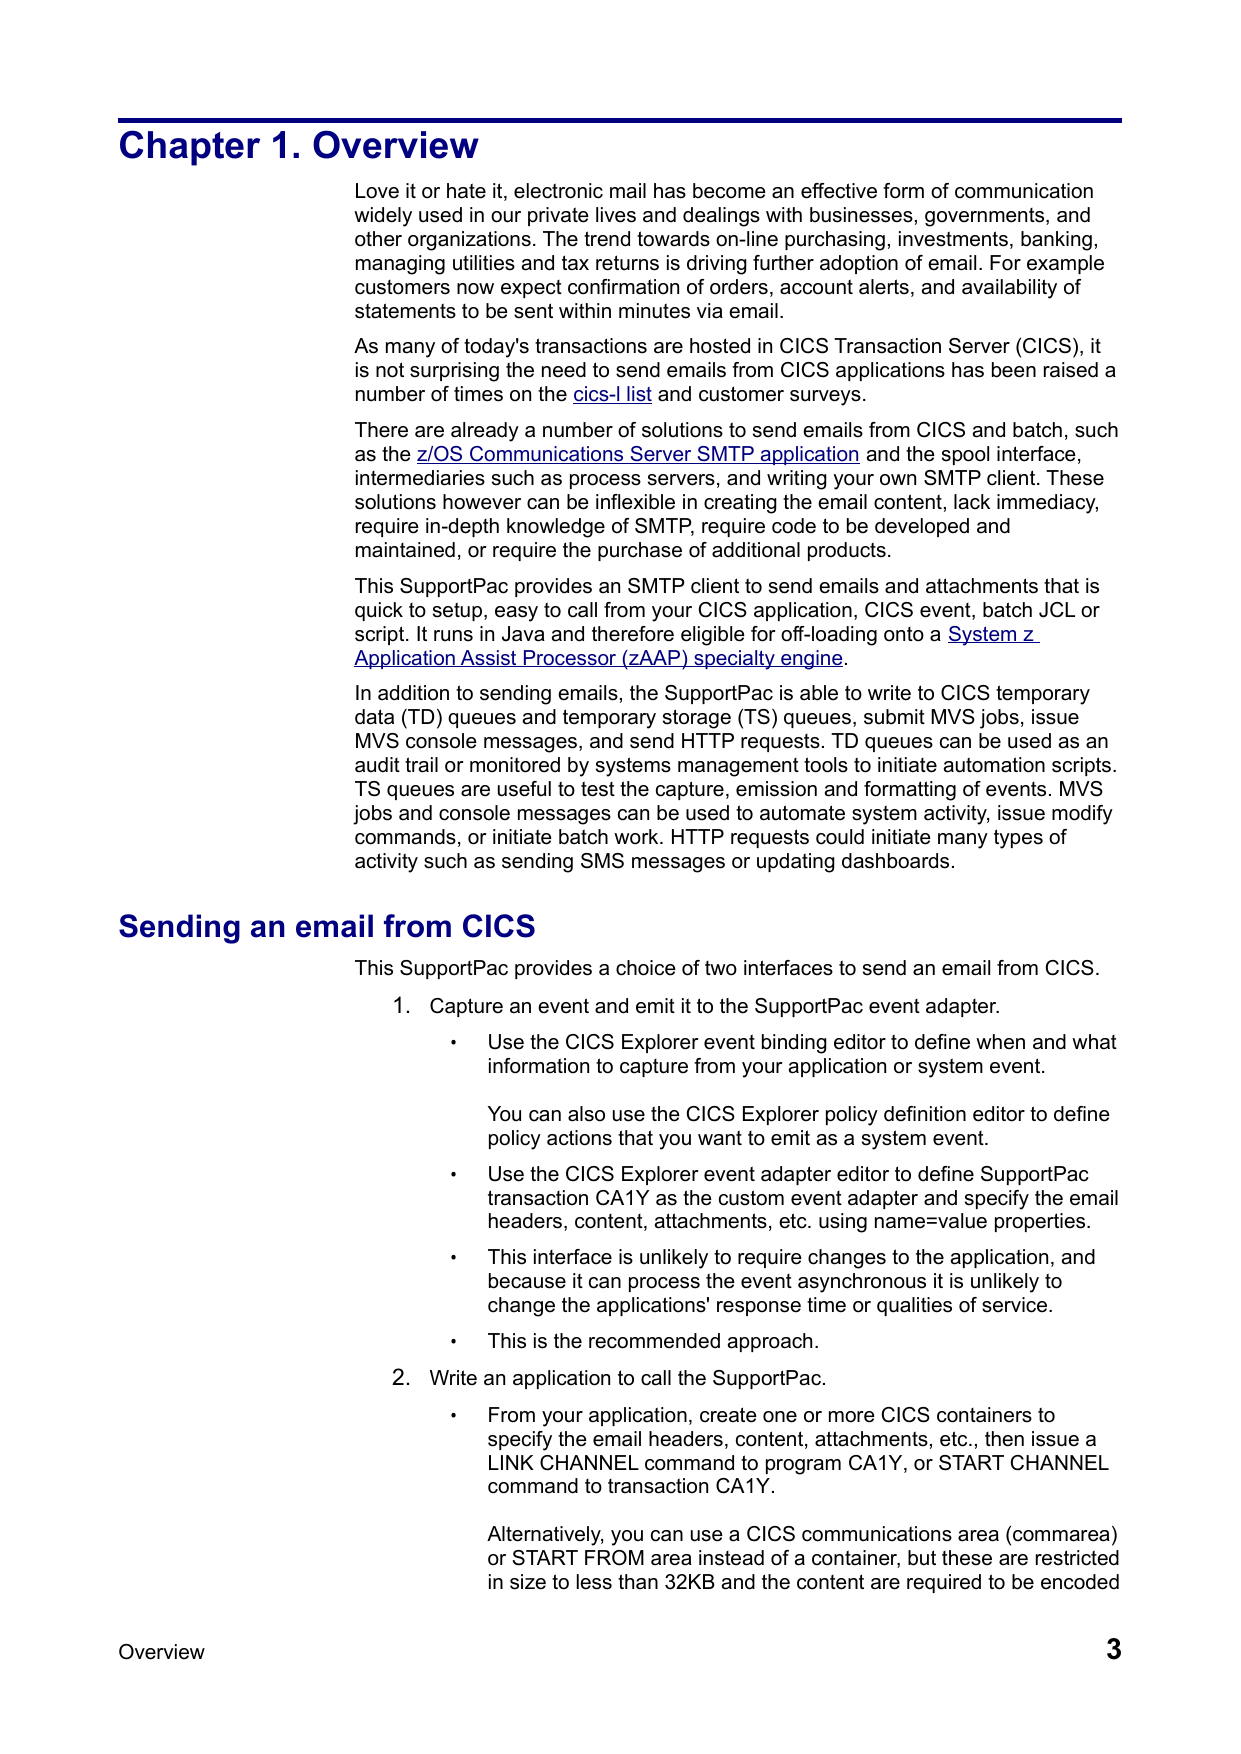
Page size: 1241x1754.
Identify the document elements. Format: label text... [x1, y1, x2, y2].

subtitle Sending an email from CICS [118, 908, 1122, 944]
text This SupportPac provides an SMTP client to send emails and attachments that is quick to setup, easy to call from your CICS application, CICS event, batch JCL or script. It runs in Java and therefore eligible for off-loading onto a System z Application Assist Processor (zAAP) specialty engine. [354, 573, 1122, 669]
list This interface is unlikely to require changes to the application, and because it can process the event asynchronous it is unlikely to change the applications' response time or qualities of service. [450, 1245, 1122, 1317]
text Love it or hate it, electronic mail has become an effective form of communication widely used in our private lives and dealings with businesses, governments, and other organizations. The trend towards on-line purchasing, investments, banking, managing utilities and tax returns is driving further adoption of email. For example customers now expect confirmation of orders, account alerts, and availability of statements to be sent within minutes via email. [354, 179, 1122, 323]
text In addition to sending emails, the SupportPac is able to write to CICS temporary data (TD) queues and temporary storage (TS) queues, submit MVS jobs, issue MVS console messages, and send HTTP requests. TD queues can be used as an audit trail or monitored by systems management tools to initiate automation scripts. TS queues are useful to test the capture, emission and formatting of events. MVS jobs and console messages can be used to automate system activity, issue modify commands, or initiate batch work. HTTP requests could initiate many types of activity such as sending SMS messages or updating dashboards. [354, 681, 1122, 873]
list Use the CICS Explorer event binding editor to define when and what information to capture from your application or system event. You can also use the CICS Explorer policy definition editor to define policy actions that you want to emit as a system event. [450, 1030, 1122, 1149]
text This SupportPac provides a choice of two interfaces to send an email from CICS. [354, 956, 1122, 980]
text As many of today's transactions are hosted in CICS Transaction Server (CICS), it is not surprising the need to send emails from CICS applications has been raised a number of times on the cics-l list and customer surveys. [354, 334, 1122, 406]
list This is the recommended approach. [450, 1329, 1122, 1353]
text There are already a number of solutions to send emails from CICS and batch, such as the z/OS Communications Server SMTP application and the spool interface, intermediaries such as process servers, and writing your own SMTP client. These solutions however can be inflexible in creating the email content, lack immediacy, require in-depth knowledge of SMTP, require code to be developed and maintained, or require the purchase of additional products. [354, 418, 1122, 562]
list Use the CICS Explorer event adapter editor to define SupportPac transaction CA1Y as the custom event adapter and specify the email headers, content, attachments, etc. using name=value properties. [450, 1161, 1122, 1233]
list Capture an event and emit it to the SupportPac event adapter. [392, 992, 1122, 1018]
subtitle Overview [118, 123, 1122, 166]
list From your application, create one or more CICS containers to specify the email headers, content, attachments, etc., then issue a LINK CHANNEL command to program CA1Y, or START CHANNEL command to transaction CA1Y. Alternatively, you can use a CICS communications area (commarea) or START FROM area instead of a container, but these are restricted in size to less than 32KB and the content are required to be encoded [450, 1402, 1122, 1594]
list Write an application to call the SupportPac. [392, 1364, 1122, 1391]
